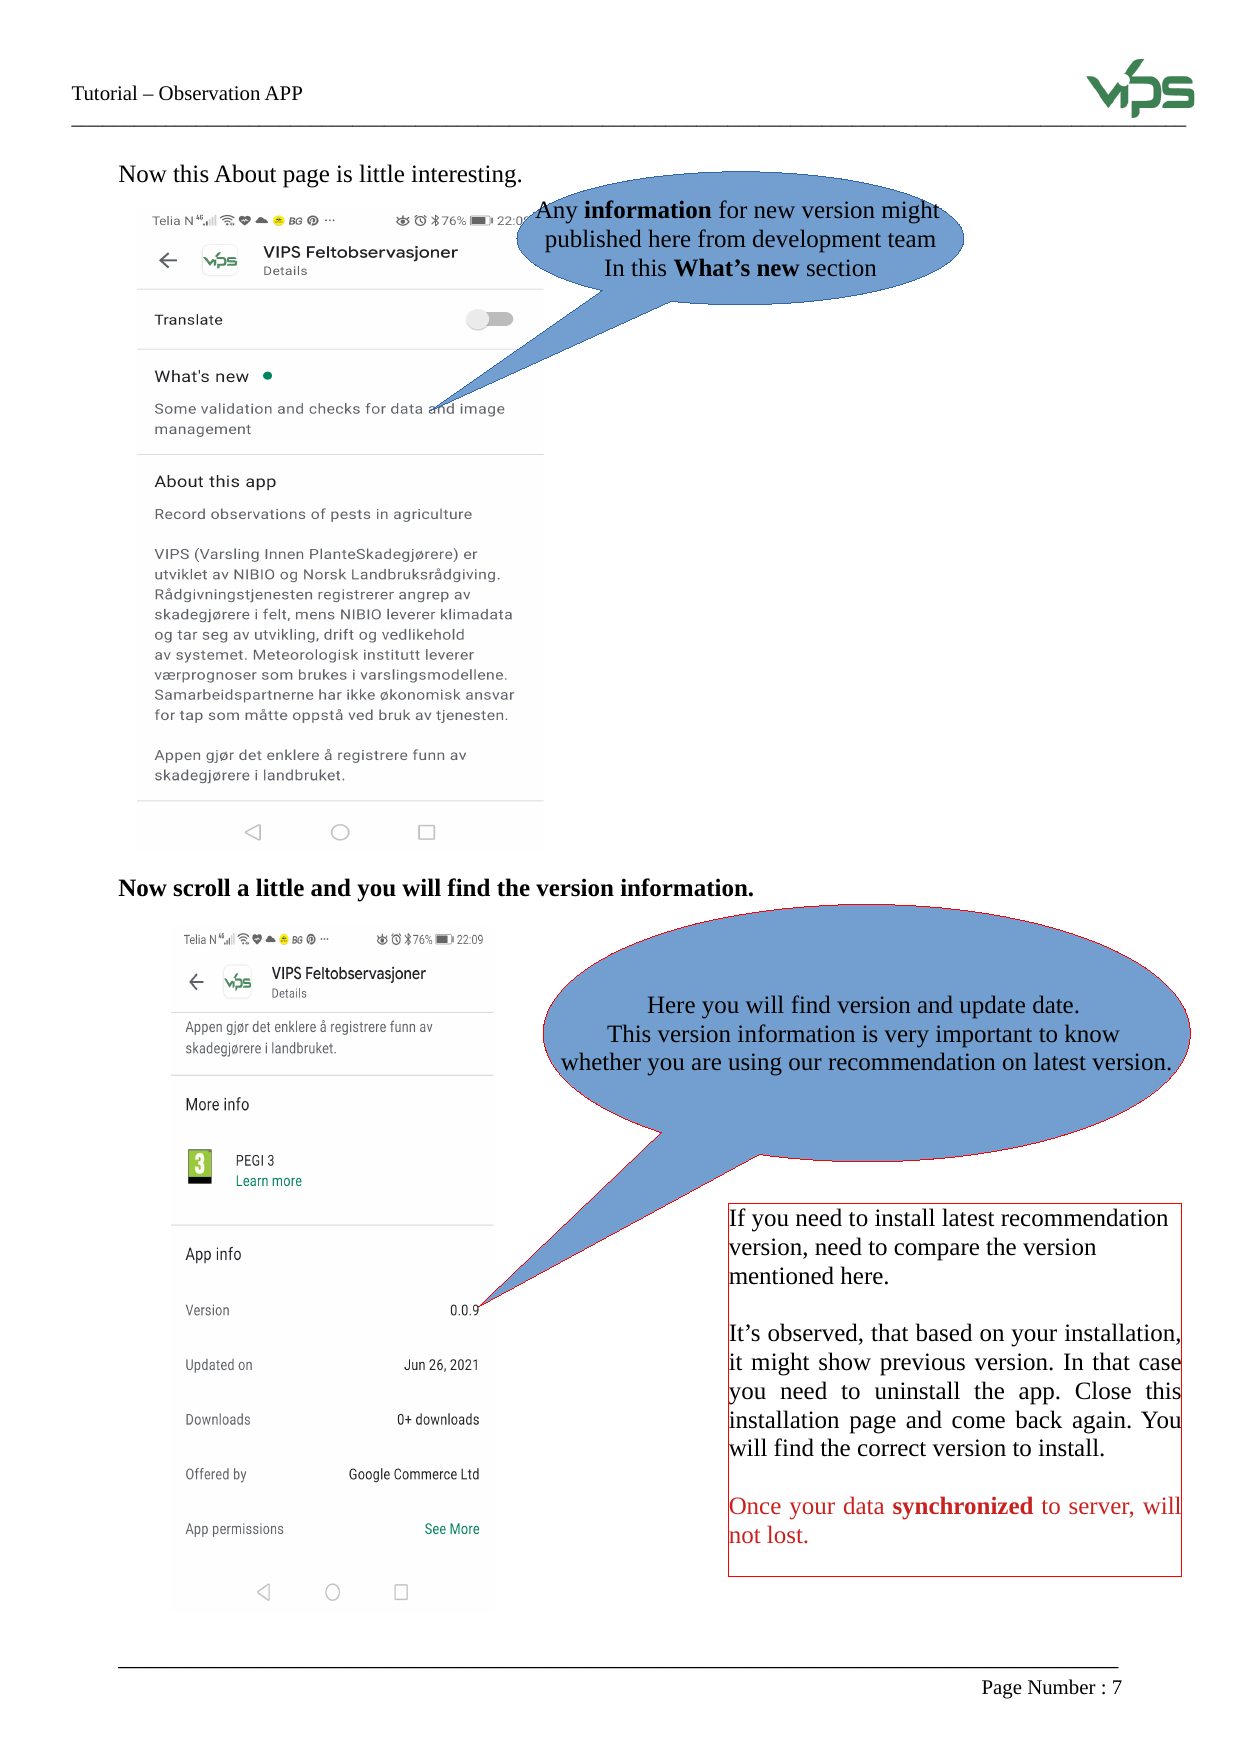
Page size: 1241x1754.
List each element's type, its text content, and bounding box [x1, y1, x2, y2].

picture [171, 926, 494, 1612]
picture [136, 208, 544, 851]
text Now scroll a little and you will find the version information. [118, 873, 1122, 902]
picture [1086, 59, 1195, 118]
text Now this About page is little interesting. [118, 159, 1122, 188]
